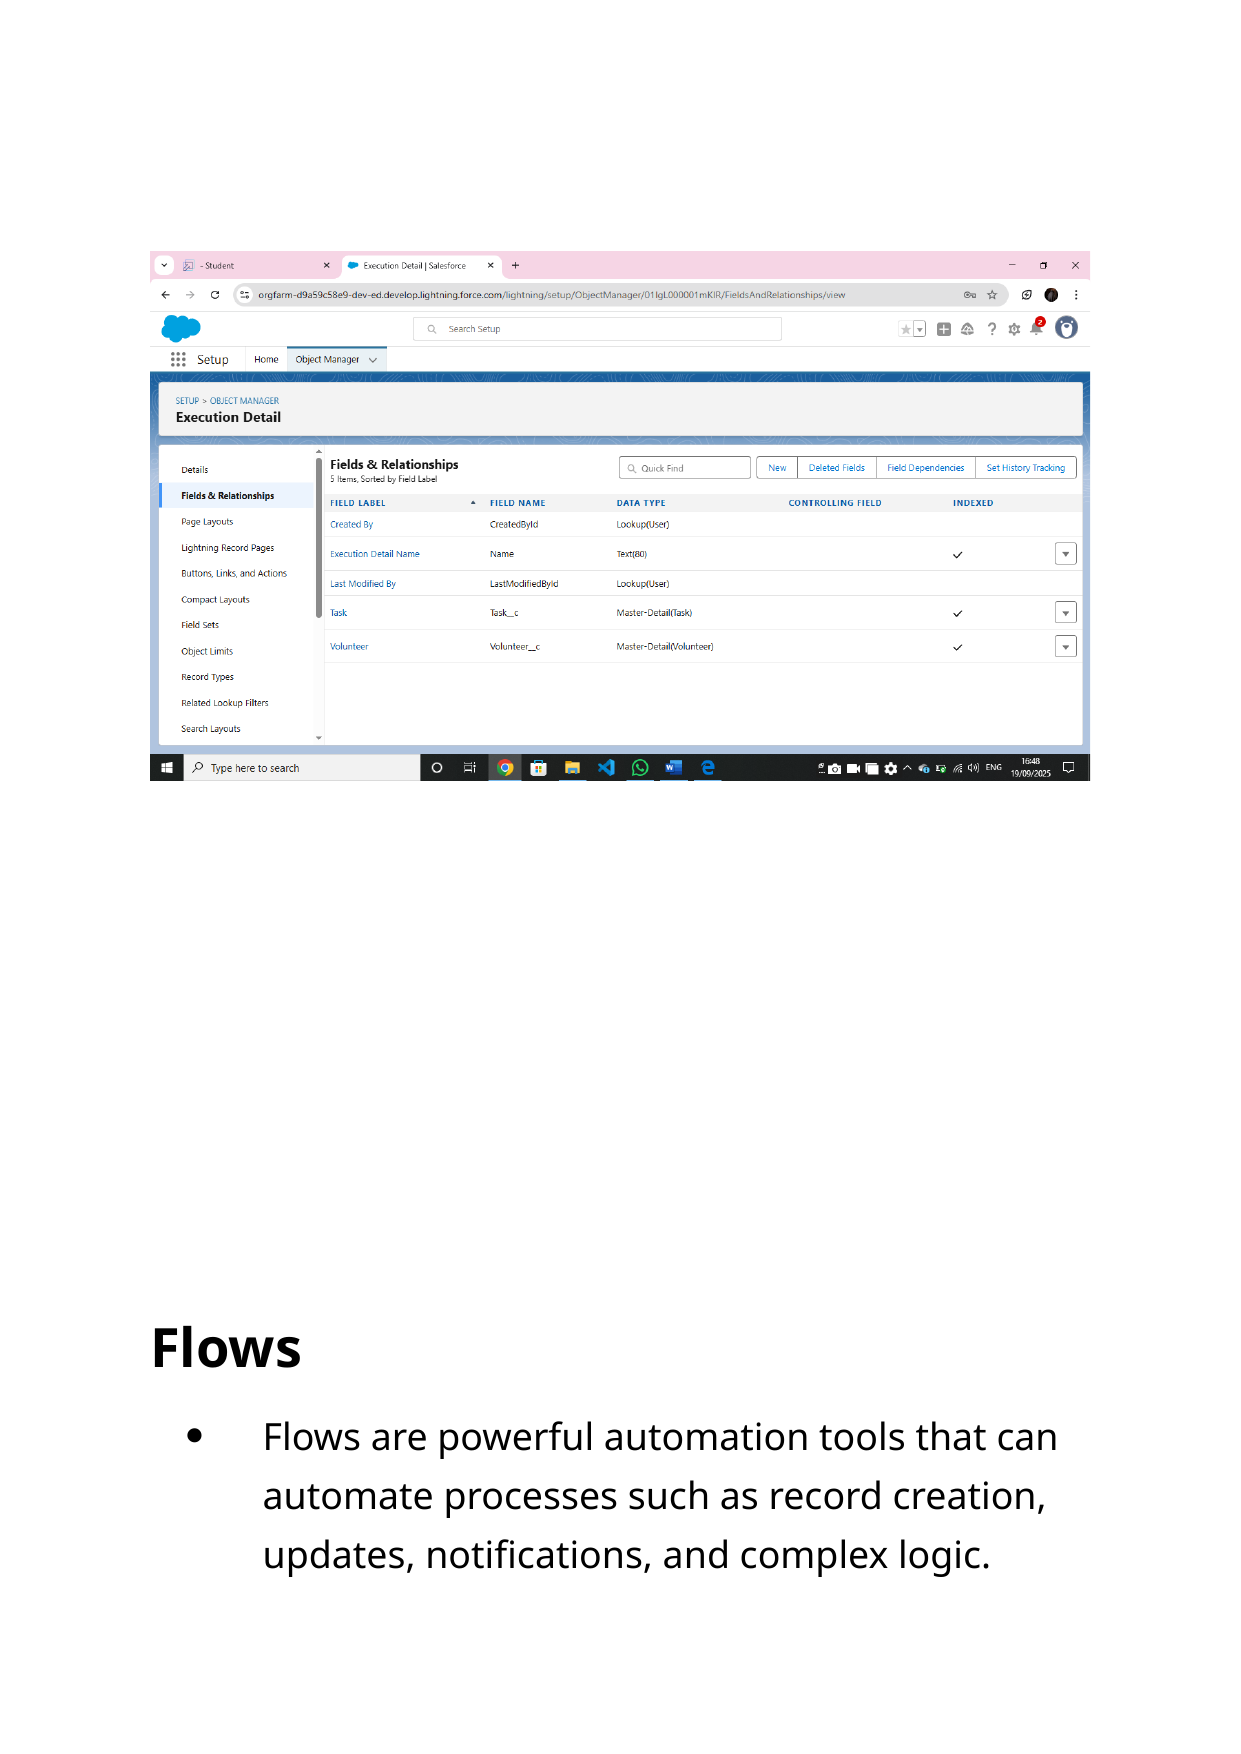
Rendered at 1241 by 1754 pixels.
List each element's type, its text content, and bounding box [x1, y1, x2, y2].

text Flows [150, 1309, 1090, 1383]
list Flows are powerful automation tools that can automate processes such as record creation, updates, notifications, and complex logic. [187, 1411, 1090, 1579]
